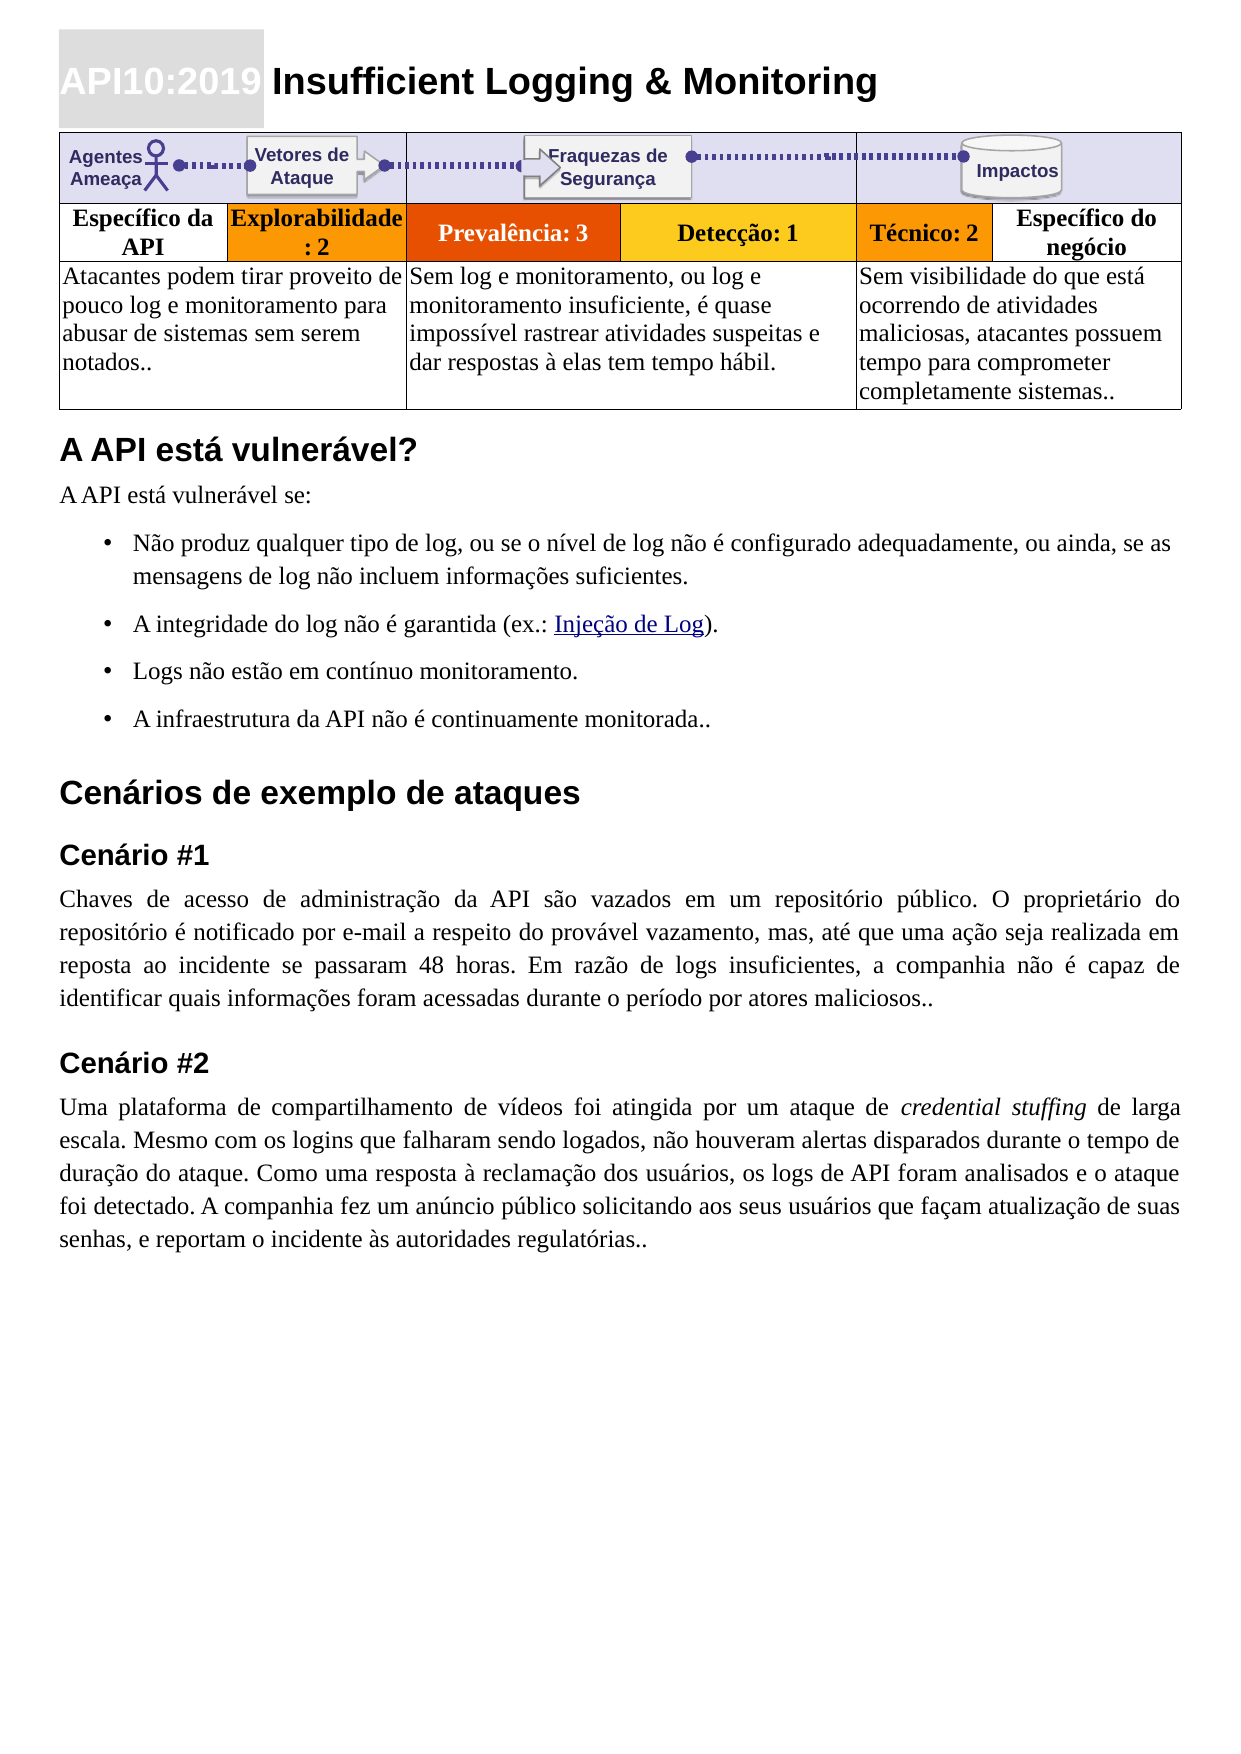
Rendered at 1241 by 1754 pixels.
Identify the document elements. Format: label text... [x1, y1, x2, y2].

table_cell Técnico: 2 [857, 204, 992, 261]
table_cell Específico da API [60, 204, 227, 261]
subtitle Cenário #1 [59, 838, 1181, 872]
list A infraestrutura da API não é continuamente monitorada.. [103, 704, 1181, 733]
table_cell Sem log e monitoramento, ou log e monitoramento insuficiente, é quase impossível rastrear atividades suspeitas e dar respostas à elas tem tempo hábil. [407, 262, 856, 408]
table_cell Atacantes podem tirar proveito de pouco log e monitoramento para abusar de sistemas sem serem notados.. [60, 262, 406, 408]
table_header [992, 133, 1181, 203]
table_header [407, 133, 620, 203]
table_header [620, 133, 856, 203]
table_header [857, 133, 992, 203]
table_cell Prevalência: 3 [407, 204, 620, 261]
list Não produz qualquer tipo de log, ou se o nível de log não é configurado adequadamente, ou ainda, se as mensagens de log não incluem informações suficientes. [103, 528, 1181, 590]
text Uma plataforma de compartilhamento de vídeos foi atingida por um ataque de credential stuffing de larga escala. Mesmo com os logins que falharam sendo logados, não houveram alertas disparados durante o tempo de duração do ataque. Como uma resposta à reclamação dos usuários, os logs de API foram analisados e o ataque foi detectado. A companhia fez um anúncio público solicitando aos seus usuários que façam atualização de suas senhas, e reportam o incidente às autoridades regulatórias.. [59, 1092, 1181, 1253]
table_cell Explorabilidade: 2 [228, 204, 406, 261]
table_header [227, 133, 406, 203]
subtitle Cenários de exemplo de ataques [59, 772, 1181, 811]
table_cell Específico do negócio [993, 204, 1181, 261]
table_cell Detecção: 1 [621, 204, 856, 261]
table_header [60, 133, 227, 203]
text A API está vulnerável se: [59, 481, 1181, 509]
table_cell Sem visibilidade do que está ocorrendo de atividades maliciosas, atacantes possuem tempo para comprometer completamente sistemas.. [857, 262, 1181, 408]
text Chaves de acesso de administração da API são vazados em um repositório público. O proprietário do repositório é notificado por e-mail a respeito do provável vazamento, mas, até que uma ação seja realizada em reposta ao incidente se passaram 48 horas. Em razão de logs insuficientes, a companhia não é capaz de identificar quais informações foram acessadas durante o período por atores maliciosos.. [59, 884, 1181, 1012]
list A integridade do log não é garantida (ex.: Injeção de Log). [103, 609, 1181, 638]
subtitle Cenário #2 [59, 1046, 1181, 1079]
subtitle A API está vulnerável? [59, 429, 1181, 468]
list Logs não estão em contínuo monitoramento. [103, 656, 1181, 685]
